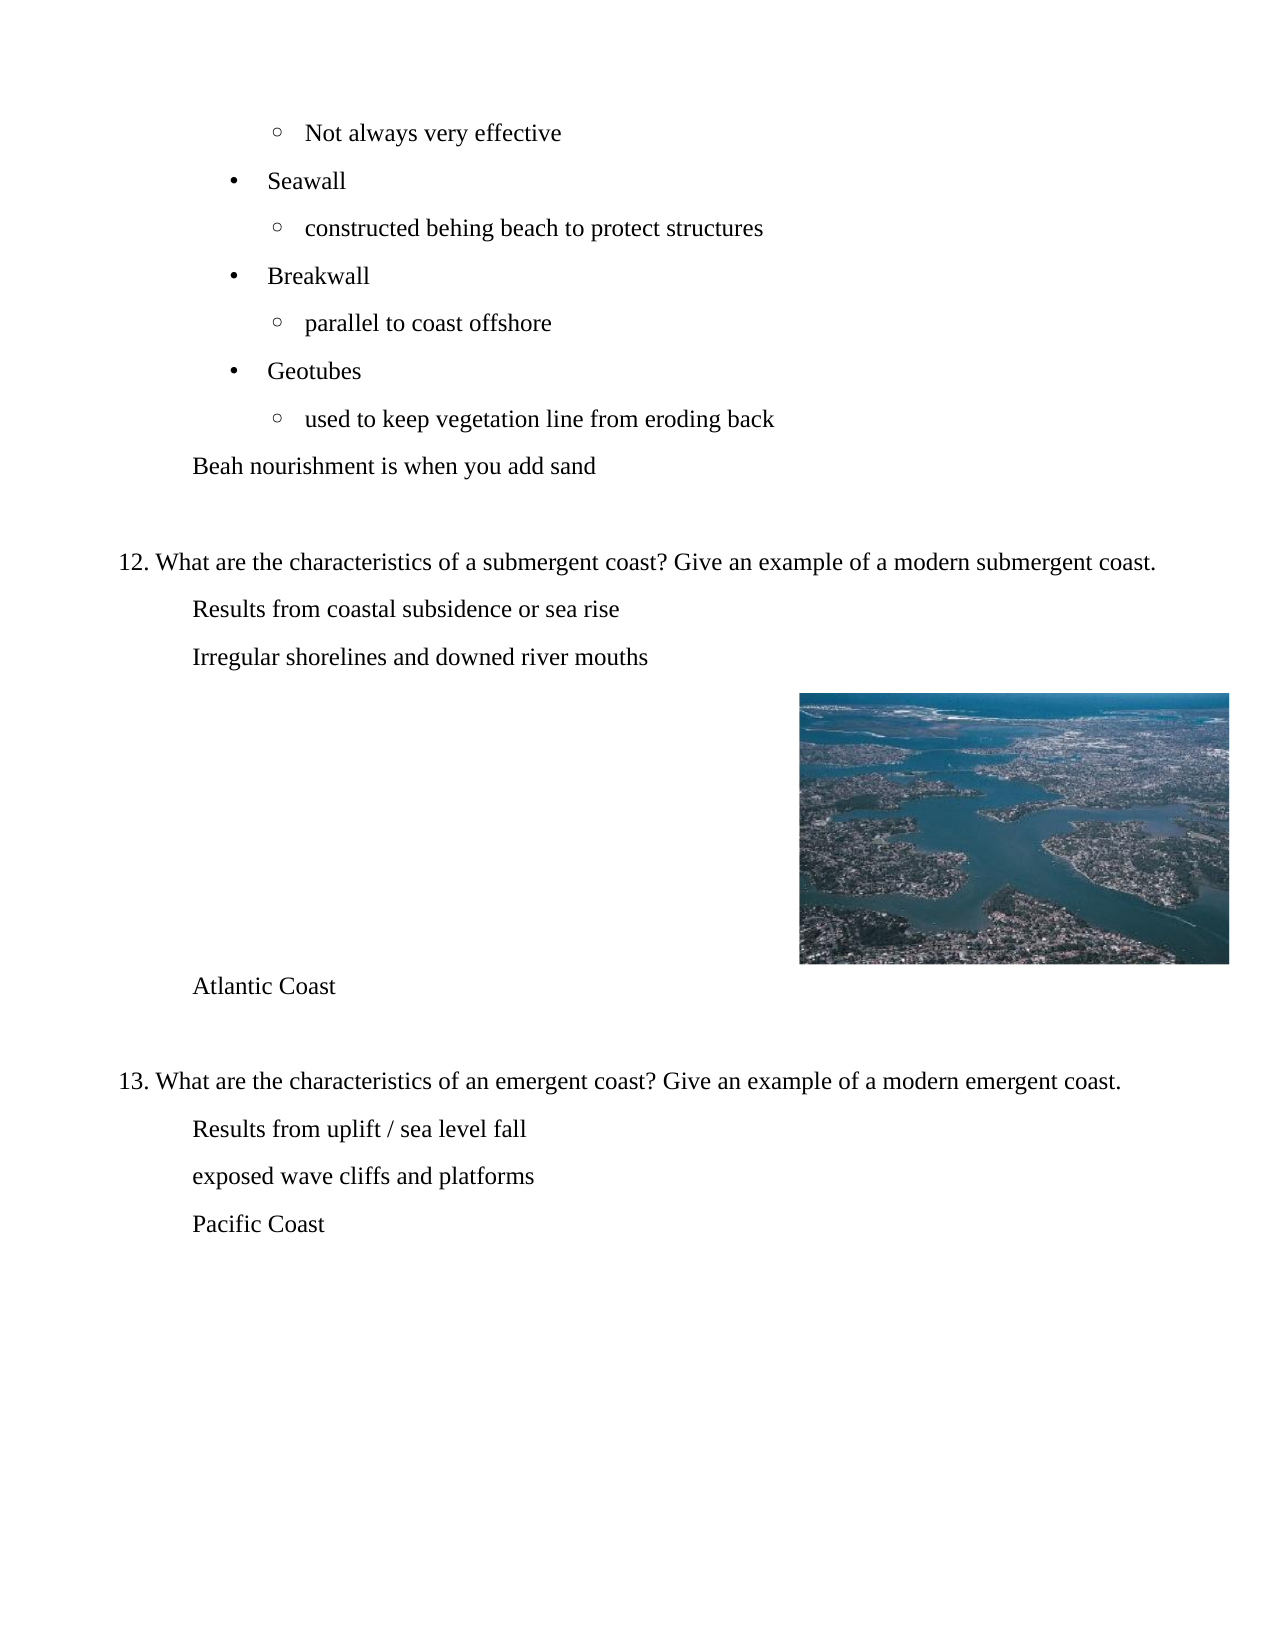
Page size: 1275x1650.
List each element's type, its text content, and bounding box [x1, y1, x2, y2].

text Beah nourishment is when you add sand [192, 451, 1157, 480]
list parallel to coast offshore [267, 308, 1157, 337]
text 12. What are the characteristics of a submergent coast? Give an example of a modern submergent coast. [118, 547, 1157, 575]
list Not always very effective [267, 118, 1157, 147]
text Results from uplift / sea level fall [192, 1114, 1157, 1142]
text 13. What are the characteristics of an emergent coast? Give an example of a modern emergent coast. [118, 1066, 1157, 1095]
list Seawall [229, 166, 1157, 194]
list used to keep vegetation line from eroding back [267, 404, 1157, 432]
list Breakwall [229, 261, 1157, 290]
list constructed behing beach to protect structures [267, 213, 1157, 242]
text Irregular shorelines and downed river mouths [192, 642, 1157, 671]
picture [788, 693, 1237, 967]
text Pacific Coast [192, 1209, 1157, 1238]
text exposed wave cliffs and platforms [192, 1161, 1157, 1190]
list Geotubes [229, 356, 1157, 385]
text Atlantic Coast [192, 689, 1157, 1000]
text Results from coastal subsidence or sea rise [192, 594, 1157, 623]
